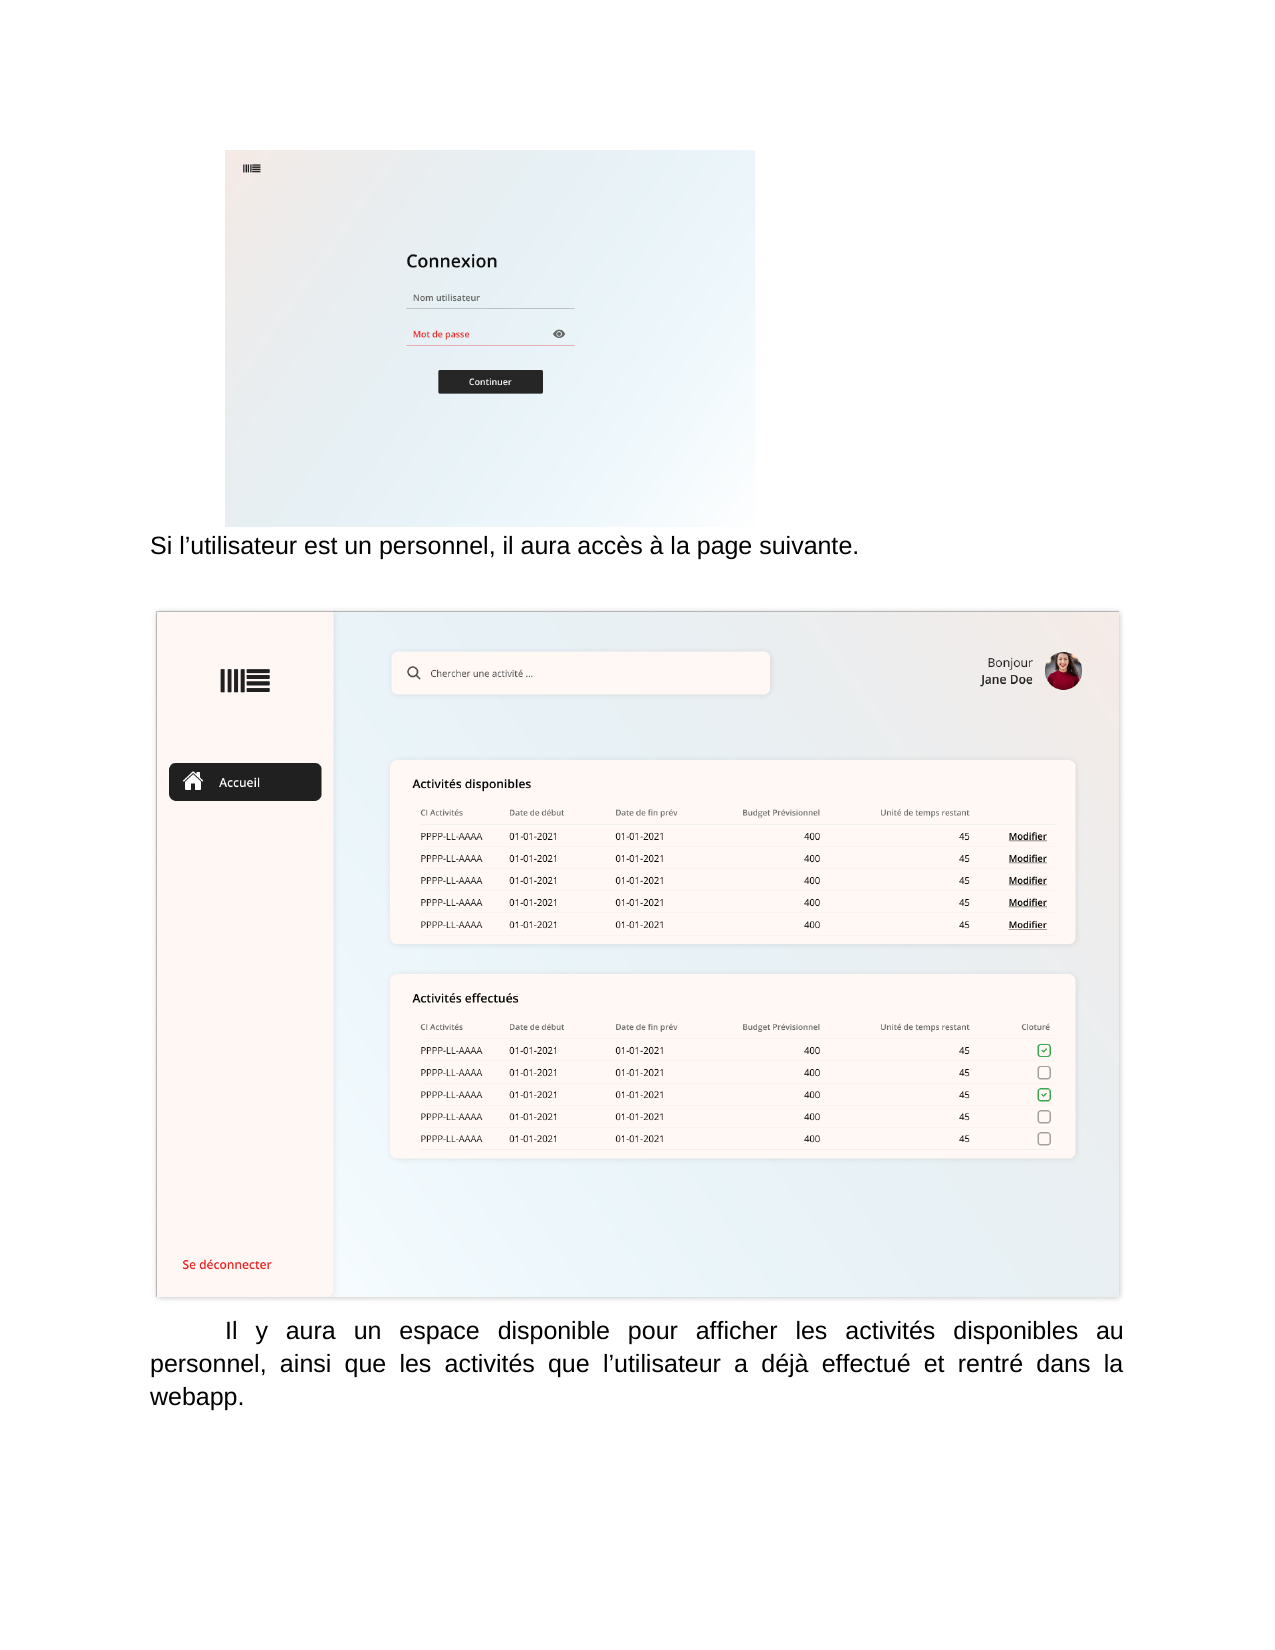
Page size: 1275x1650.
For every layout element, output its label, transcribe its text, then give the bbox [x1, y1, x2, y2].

picture [150, 605, 1125, 1304]
text Il y aura un espace disponible pour afficher les activités disponibles au personnel, ainsi que les activités que l’utilisateur a déjà effectué et rentré dans la webapp. [150, 1316, 1125, 1411]
picture [225, 150, 756, 527]
text Si l’utilisateur est un personnel, il aura accès à la page suivante. [150, 531, 1125, 560]
